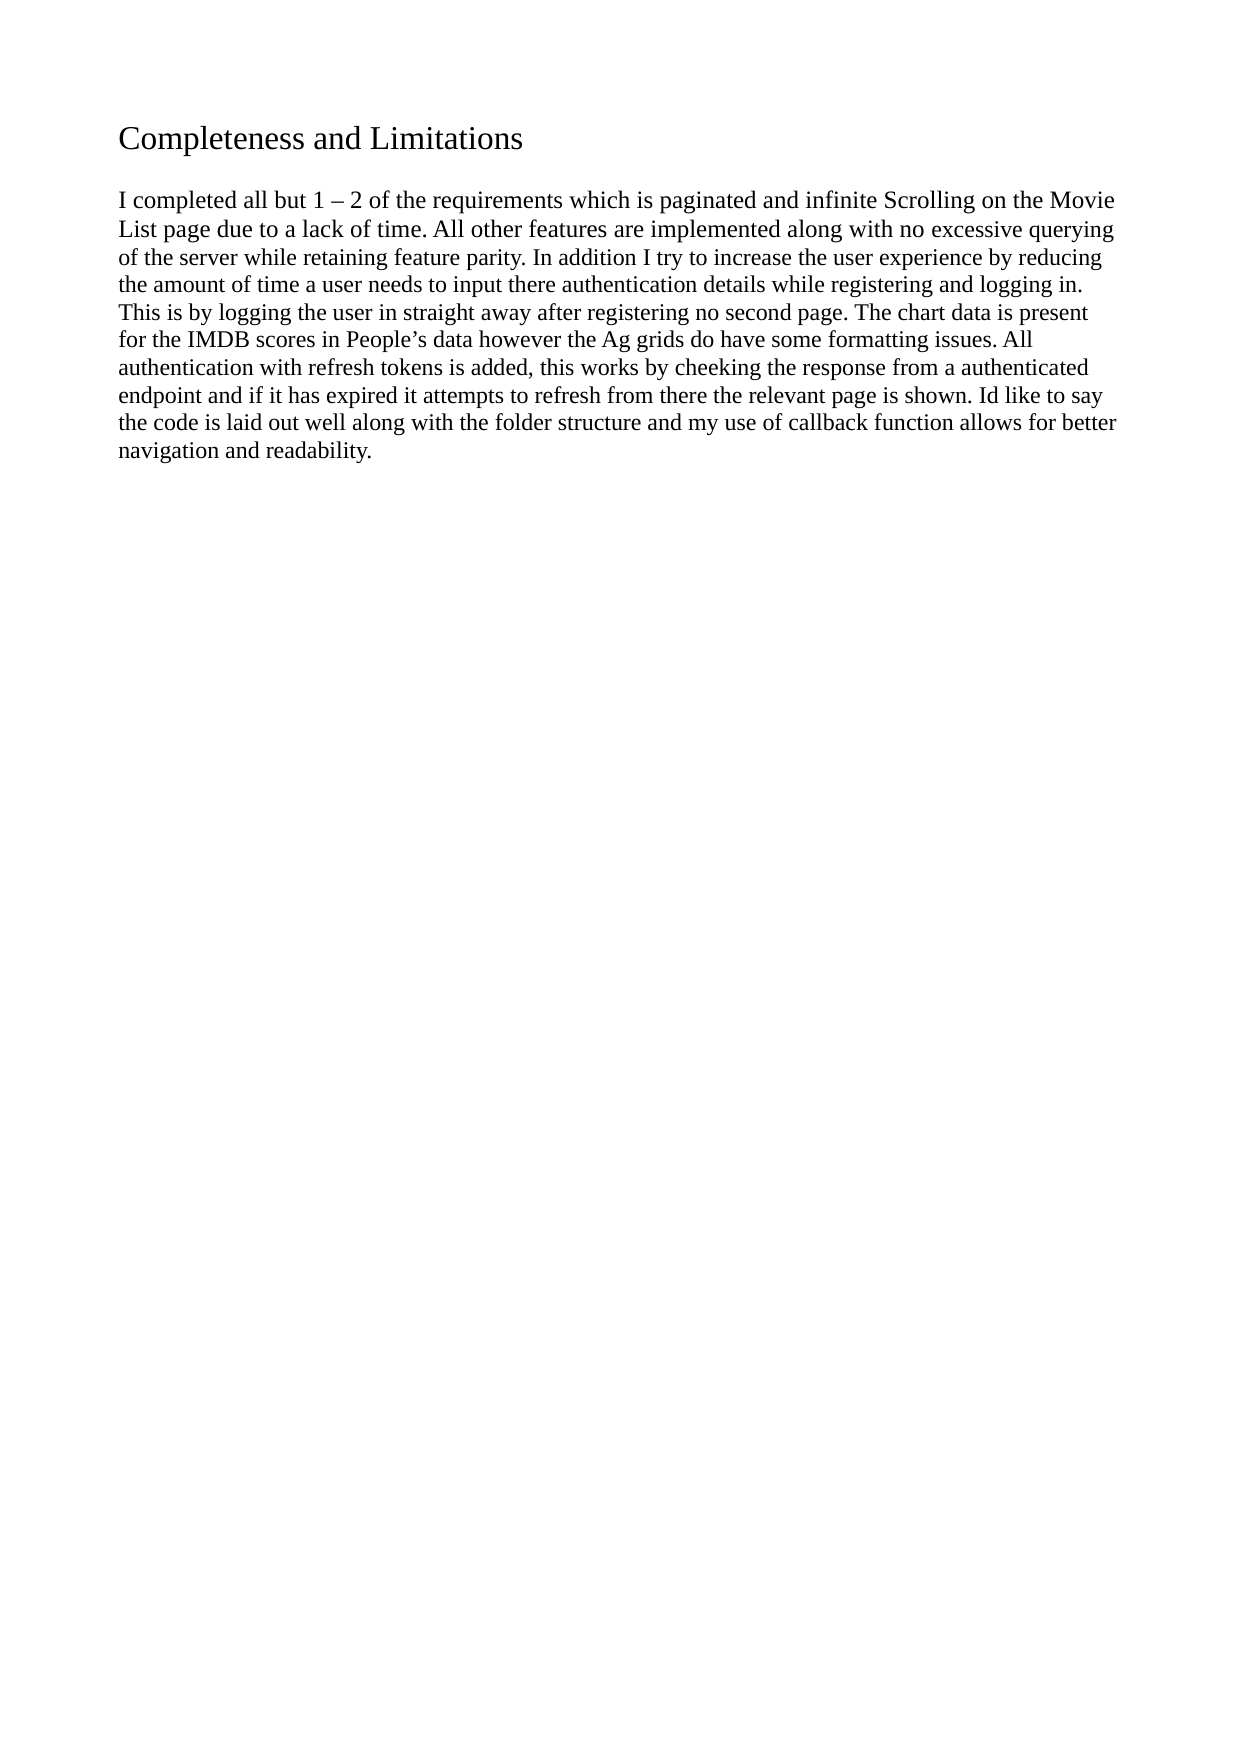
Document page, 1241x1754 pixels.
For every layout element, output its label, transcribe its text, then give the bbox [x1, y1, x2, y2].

text Completeness and Limitations [118, 118, 1122, 156]
text I completed all but 1 – 2 of the requirements which is paginated and infinite Scrolling on the Movie List page due to a lack of time. All other features are implemented along with no excessive querying [118, 185, 1122, 243]
text of the server while retaining feature parity. In addition I try to increase the user experience by reducing the amount of time a user needs to input there authentication details while registering and logging in. This is by logging the user in straight away after registering no second page. The chart data is present for the IMDB scores in People’s data however the Ag grids do have some formatting issues. All authentication with refresh tokens is added, this works by cheeking the response from a authenticated endpoint and if it has expired it attempts to refresh from there the relevant page is shown. Id like to say the code is laid out well along with the folder structure and my use of callback function allows for better navigation and readability. [118, 243, 1122, 463]
